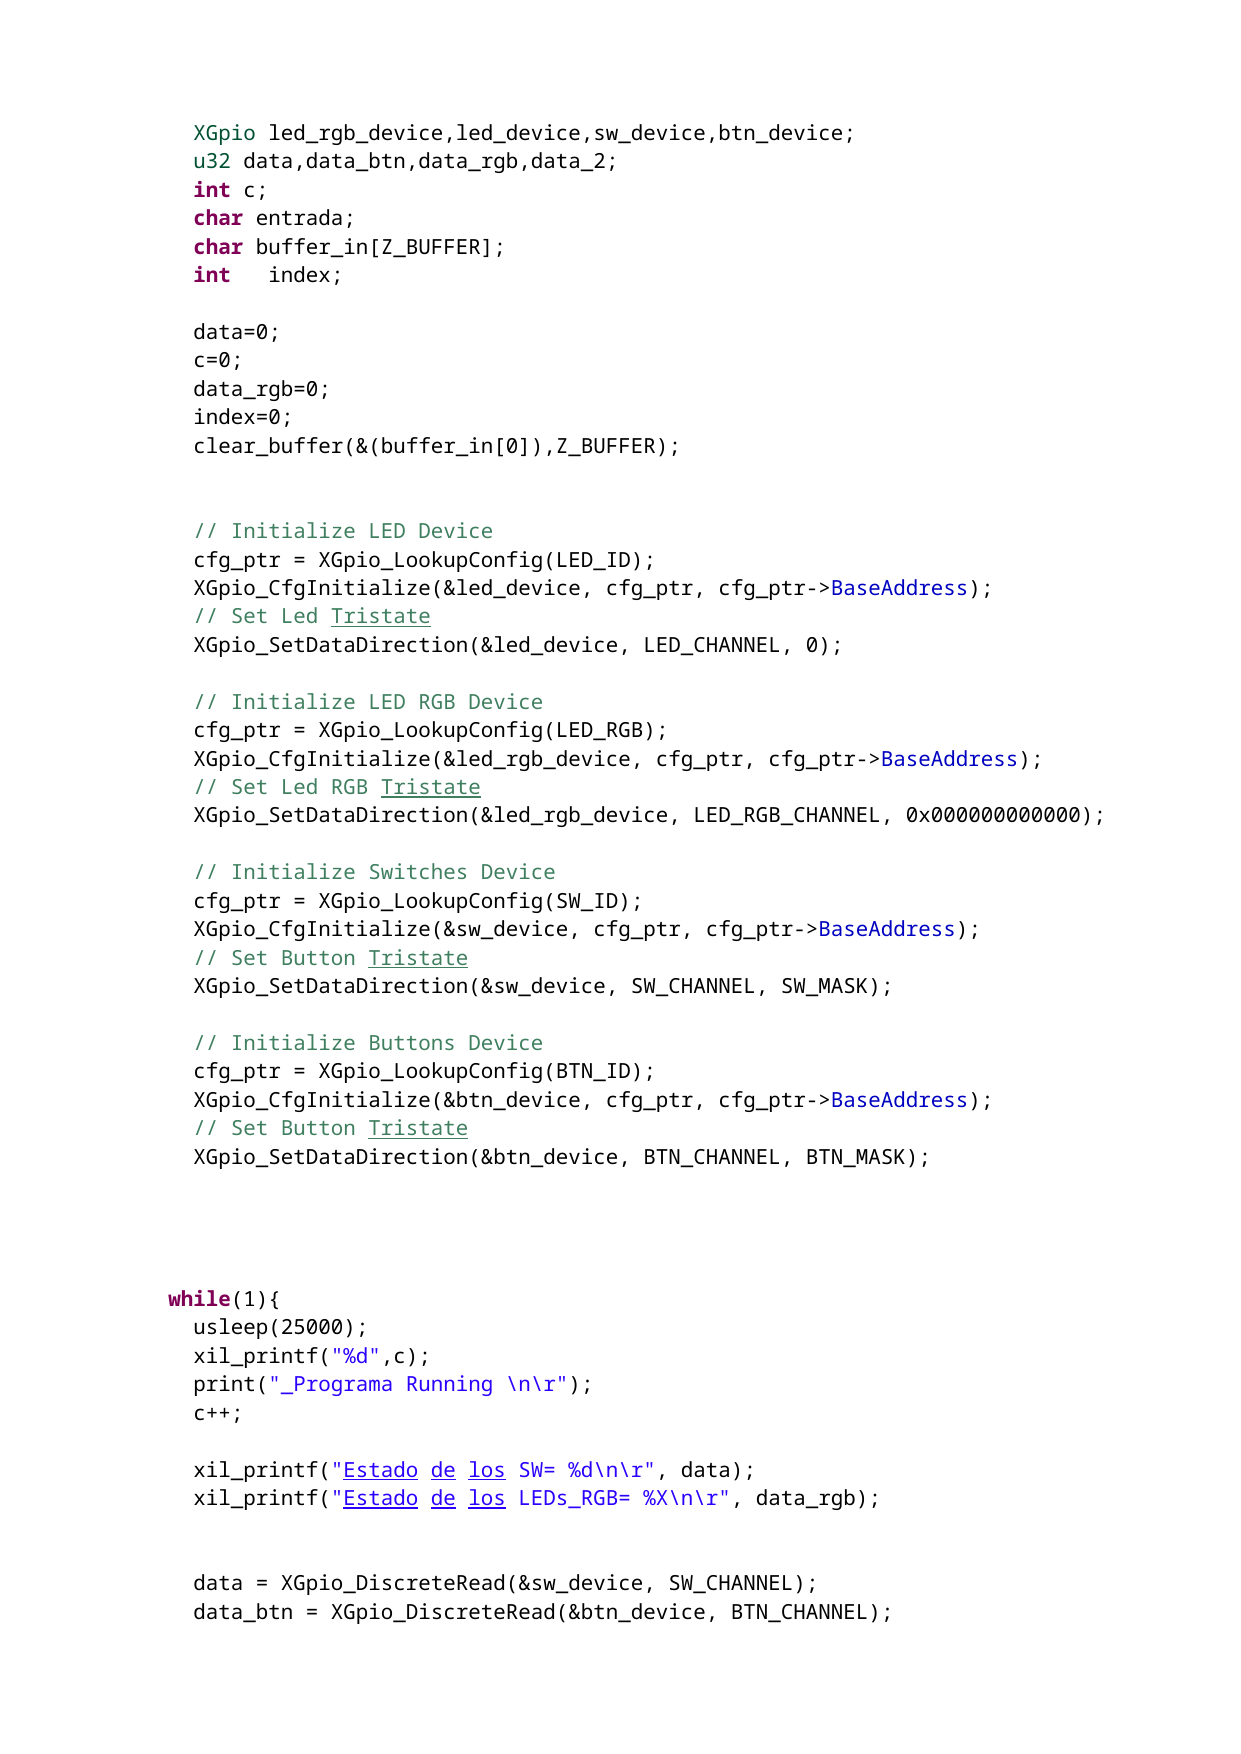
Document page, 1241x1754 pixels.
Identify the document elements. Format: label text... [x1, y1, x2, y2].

text cfg_ptr = XGpio_LookupConfig(LED_ID); [118, 545, 1122, 573]
text print("_Programa Running \n\r"); [118, 1369, 1122, 1398]
text XGpio_SetDataDirection(&led_device, LED_CHANNEL, 0); [118, 630, 1122, 658]
text // Initialize Switches Device [118, 857, 1122, 886]
text cfg_ptr = XGpio_LookupConfig(LED_RGB); [118, 715, 1122, 744]
text data_btn = XGpio_DiscreteRead(&btn_device, BTN_CHANNEL); [118, 1597, 1122, 1625]
text char entrada; [118, 203, 1122, 232]
text XGpio_SetDataDirection(&led_rgb_device, LED_RGB_CHANNEL, 0x000000000000); [118, 801, 1122, 829]
text c++; [118, 1398, 1122, 1426]
text XGpio_CfgInitialize(&btn_device, cfg_ptr, cfg_ptr->BaseAddress); [118, 1085, 1122, 1113]
text while(1){ [118, 1284, 1122, 1312]
text usleep(25000); [118, 1312, 1122, 1341]
text index=0; [118, 402, 1122, 431]
text data = XGpio_DiscreteRead(&sw_device, SW_CHANNEL); [118, 1568, 1122, 1597]
text data=0; [118, 317, 1122, 346]
text cfg_ptr = XGpio_LookupConfig(SW_ID); [118, 886, 1122, 914]
text XGpio_CfgInitialize(&led_device, cfg_ptr, cfg_ptr->BaseAddress); [118, 573, 1122, 602]
text // Set Button Tristate [118, 943, 1122, 971]
text // Set Button Tristate [118, 1113, 1122, 1142]
text XGpio_CfgInitialize(&led_rgb_device, cfg_ptr, cfg_ptr->BaseAddress); [118, 744, 1122, 772]
text XGpio_CfgInitialize(&sw_device, cfg_ptr, cfg_ptr->BaseAddress); [118, 914, 1122, 943]
text xil_printf("Estado de los LEDs_RGB= %X\n\r", data_rgb); [118, 1483, 1122, 1512]
text int c; [118, 175, 1122, 203]
text // Set Led RGB Tristate [118, 772, 1122, 801]
text int index; [118, 260, 1122, 289]
text XGpio_SetDataDirection(&sw_device, SW_CHANNEL, SW_MASK); [118, 971, 1122, 1000]
text // Initialize LED RGB Device [118, 687, 1122, 715]
text xil_printf("%d",c); [118, 1341, 1122, 1369]
text cfg_ptr = XGpio_LookupConfig(BTN_ID); [118, 1057, 1122, 1085]
text clear_buffer(&(buffer_in[0]),Z_BUFFER); [118, 431, 1122, 459]
text // Initialize Buttons Device [118, 1028, 1122, 1057]
text XGpio_SetDataDirection(&btn_device, BTN_CHANNEL, BTN_MASK); [118, 1142, 1122, 1170]
text u32 data,data_btn,data_rgb,data_2; [118, 147, 1122, 175]
text // Initialize LED Device [118, 516, 1122, 545]
text c=0; [118, 346, 1122, 374]
text char buffer_in[Z_BUFFER]; [118, 232, 1122, 260]
text xil_printf("Estado de los SW= %d\n\r", data); [118, 1455, 1122, 1483]
text data_rgb=0; [118, 374, 1122, 402]
text // Set Led Tristate [118, 602, 1122, 630]
text XGpio led_rgb_device,led_device,sw_device,btn_device; [118, 118, 1122, 147]
